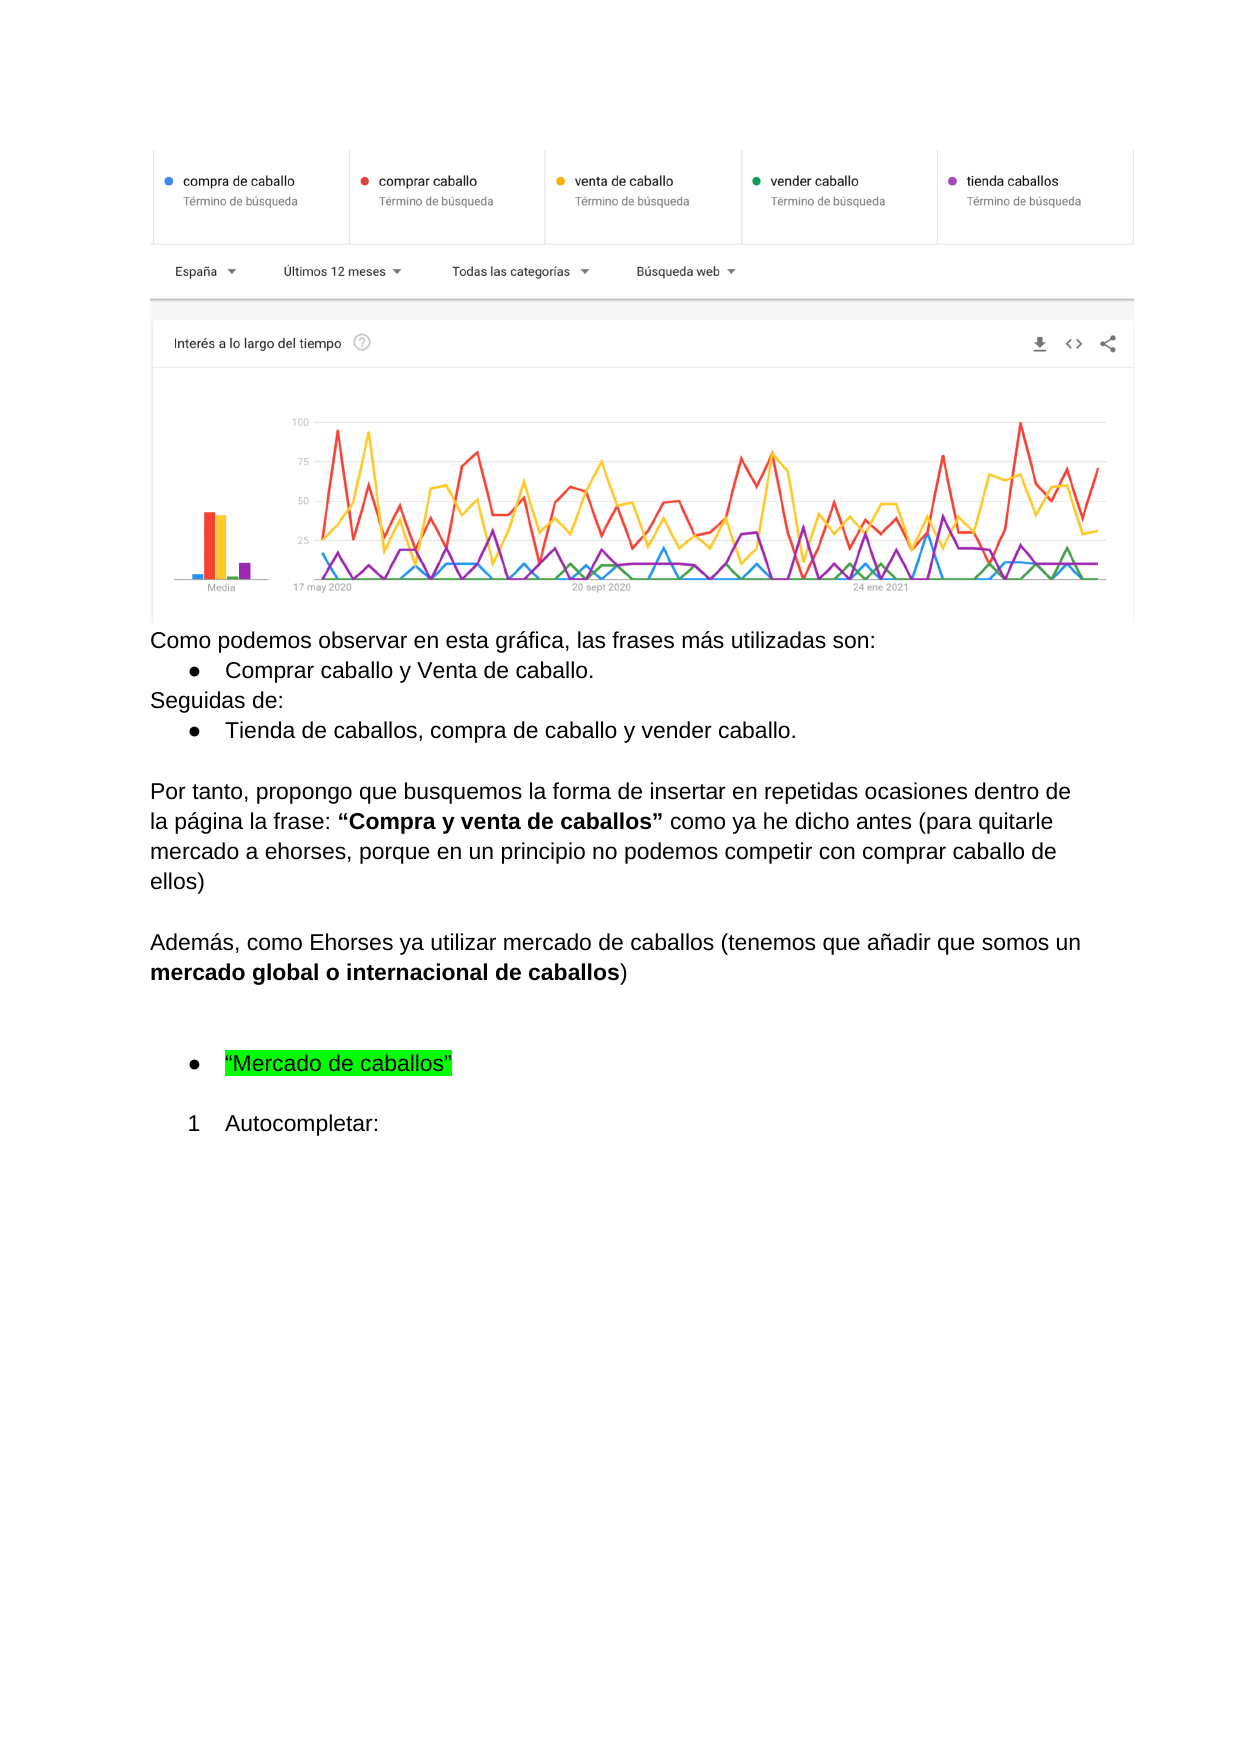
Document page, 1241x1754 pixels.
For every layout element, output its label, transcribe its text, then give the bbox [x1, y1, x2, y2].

picture [150, 150, 1135, 623]
list Comprar caballo y Venta de caballo. [187, 657, 1090, 683]
text Por tanto, propongo que busquemos la forma de insertar en repetidas ocasiones dentro de la página la frase: “Compra y venta de caballos” como ya he dicho antes (para quitarle mercado a ehorses, porque en un principio no podemos competir con comprar caballo de ellos) [150, 778, 1090, 894]
list “Mercado de caballos” [187, 1049, 1090, 1076]
text Seguidas de: [150, 687, 1090, 713]
text Como podemos observar en esta gráfica, las frases más utilizadas son: [150, 627, 1090, 653]
text Además, como Ehorses ya utilizar mercado de caballos (tenemos que añadir que somos un mercado global o internacional de caballos) [150, 929, 1090, 985]
list Tienda de caballos, compra de caballo y vender caballo. [187, 717, 1090, 743]
list Autocompletar: [187, 1110, 1090, 1136]
